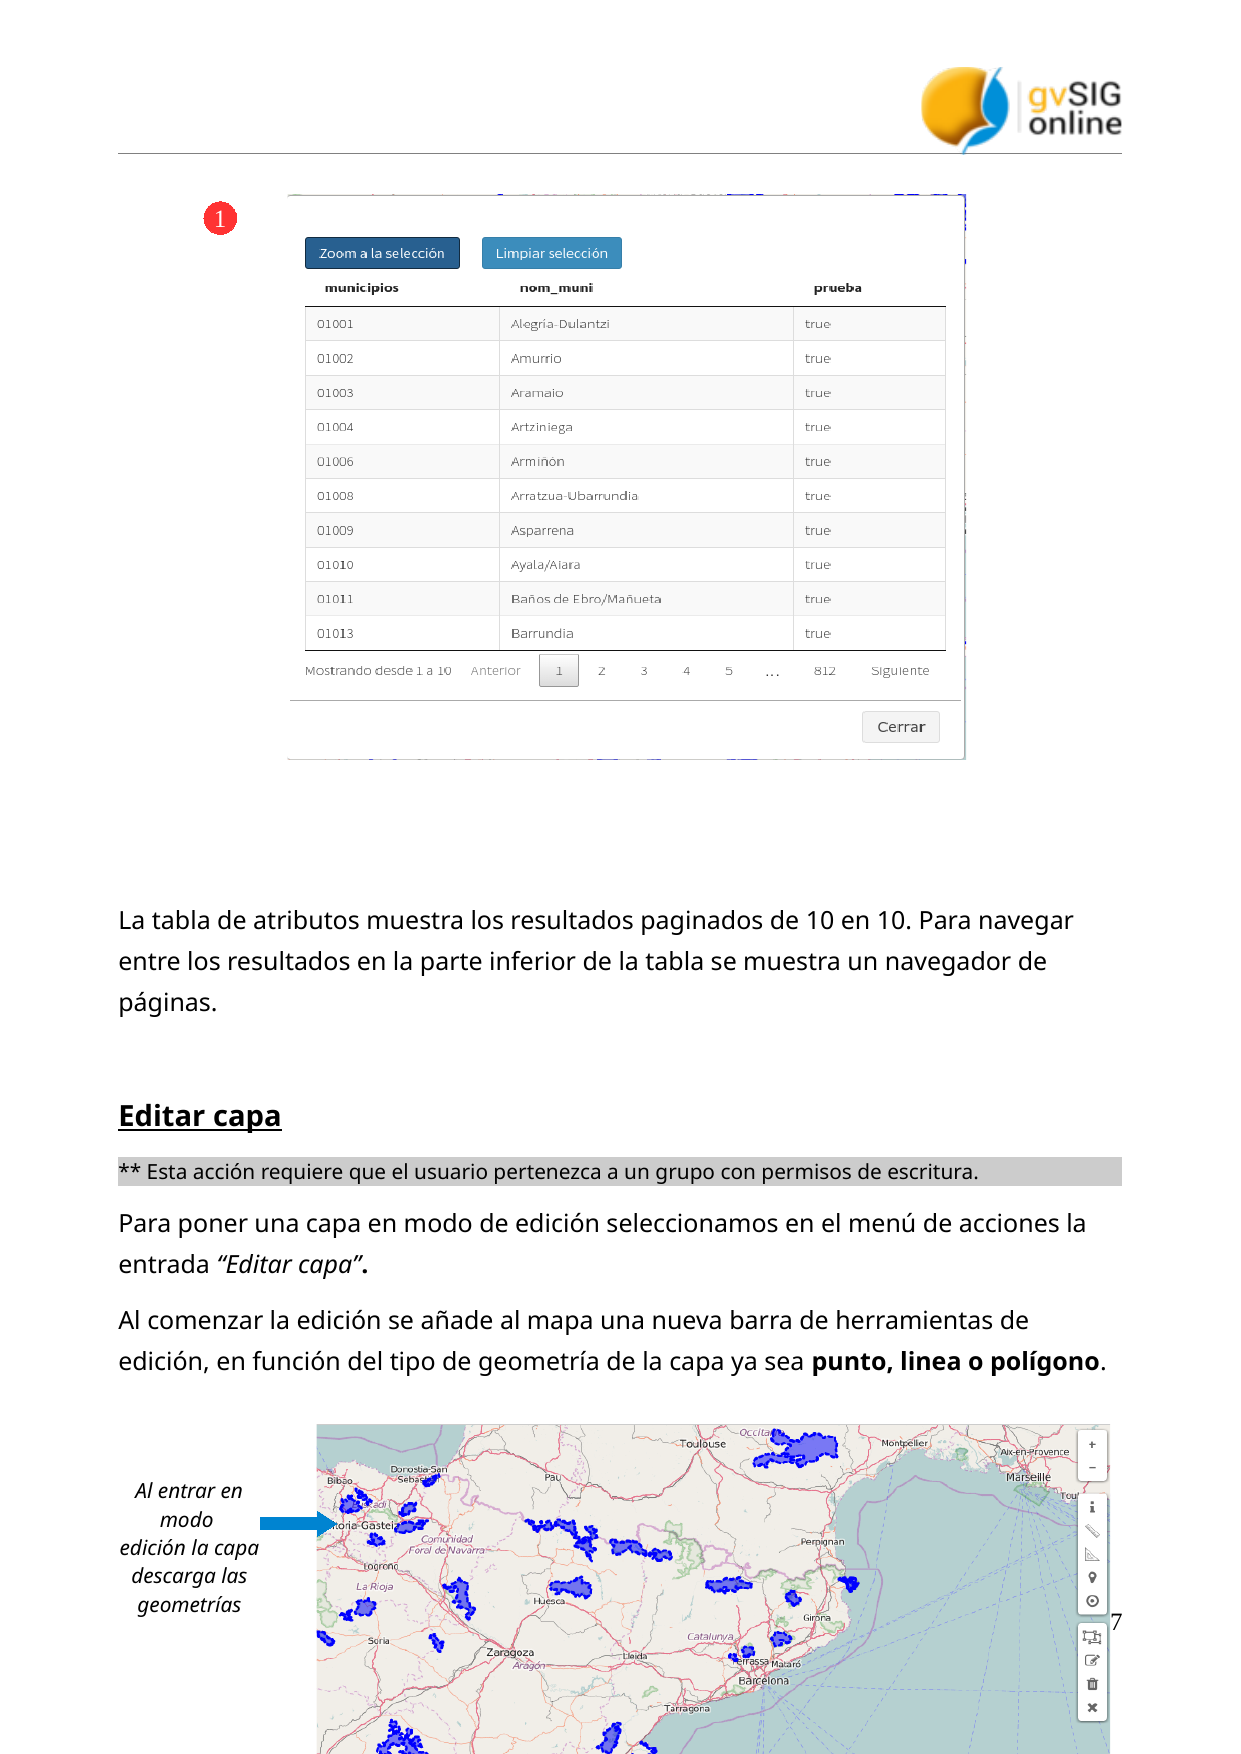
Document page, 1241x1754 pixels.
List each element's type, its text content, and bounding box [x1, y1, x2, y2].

text La tabla de atributos muestra los resultados paginados de 10 en 10. Para navegar entre los resultados en la parte inferior de la tabla se muestra un navegador de páginas. [118, 903, 1122, 1018]
picture [316, 1424, 1111, 1754]
picture [921, 67, 1122, 155]
text Para poner una capa en modo de edición seleccionamos en el menú de acciones la entrada “Editar capa”. [118, 1206, 1122, 1281]
picture [287, 194, 967, 760]
text ** Esta acción requiere que el usuario pertenezca a un grupo con permisos de escritura. [118, 1157, 1122, 1186]
text Al comenzar la edición se añade al mapa una nueva barra de herramientas de edición, en función del tipo de geometría de la capa ya sea punto, linea o polígono. [118, 1302, 1122, 1377]
text Editar capa [118, 1095, 1122, 1135]
